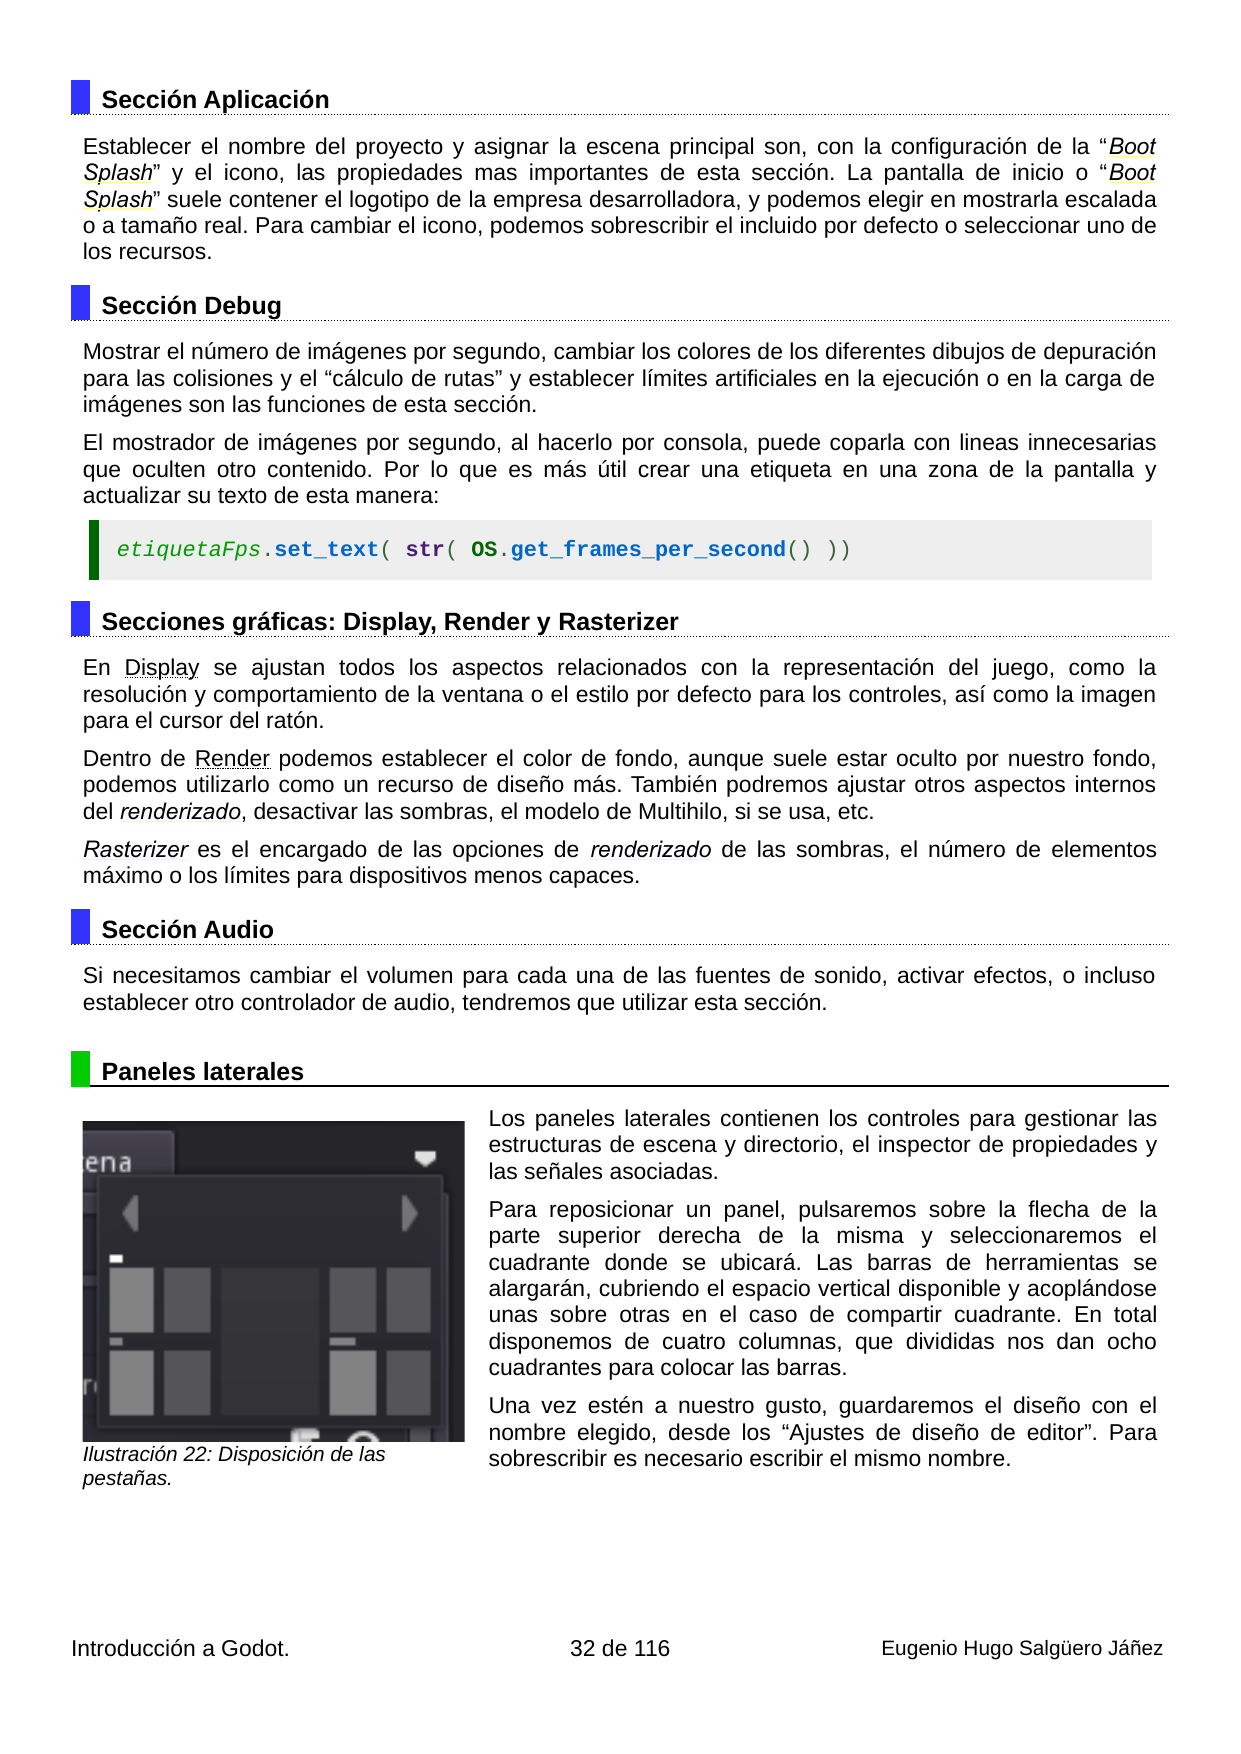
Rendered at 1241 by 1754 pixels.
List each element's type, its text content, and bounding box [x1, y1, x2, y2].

text Ilustración 22: Disposición de las pestañas. [83, 1442, 465, 1489]
text En Display se ajustan todos los aspectos relacionados con la representación del juego, como la resolución y comportamiento de la ventana o el estilo por defecto para los controles, así como la imagen para el cursor del ratón. [83, 654, 1158, 733]
text etiquetaFps.set_text( str( OS.get_frames_per_second() )) [99, 520, 1152, 580]
text Establecer el nombre del proyecto y asignar la escena principal son, con la configuración de la “Boot Splash” y el icono, las propiedades mas importantes de esta sección. La pantalla de inicio o “Boot Splash” suele contener el logotipo de la empresa desarrolladora, y podemos elegir en mostrarla escalada o a tamaño real. Para cambiar el icono, podemos sobrescribir el incluido por defecto o seleccionar uno de los recursos. [83, 133, 1158, 264]
subtitle Sección Debug [90, 285, 1169, 320]
text Dentro de Render podemos establecer el color de fondo, aunque suele estar oculto por nuestro fondo, podemos utilizarlo como un recurso de diseño más. También podremos ajustar otros aspectos internos del renderizado, desactivar las sombras, el modelo de Multihilo, si se usa, etc. [83, 745, 1158, 824]
subtitle Secciones gráficas: Display, Render y Rasterizer [90, 601, 1169, 636]
subtitle Paneles laterales [90, 1051, 1169, 1085]
text Rasterizer es el encargado de las opciones de renderizado de las sombras, el número de elementos máximo o los límites para dispositivos menos capaces. [83, 836, 1158, 889]
text Si necesitamos cambiar el volumen para cada una de las fuentes de sonido, activar efectos, o incluso establecer otro controlador de audio, tendremos que utilizar esta sección. [83, 962, 1158, 1015]
text Los paneles laterales contienen los controles para gestionar las estructuras de escena y directorio, el inspector de propiedades y las señales asociadas. [83, 1105, 1158, 1184]
text Mostrar el número de imágenes por segundo, cambiar los colores de los diferentes dibujos de depuración para las colisiones y el “cálculo de rutas” y establecer límites artificiales en la ejecución o en la carga de imágenes son las funciones de esta sección. [83, 338, 1158, 417]
text [83, 1489, 465, 1503]
picture [82, 1121, 465, 1442]
subtitle Sección Audio [90, 909, 1169, 944]
text Para reposicionar un panel, pulsaremos sobre la flecha de la parte superior derecha de la misma y seleccionaremos el cuadrante donde se ubicará. Las barras de herramientas se alargarán, cubriendo el espacio vertical disponible y acoplándose unas sobre otras en el caso de compartir cuadrante. En total disponemos de cuatro columnas, que divididas nos dan ocho cuadrantes para colocar las barras. [465, 1196, 1158, 1381]
text Una vez estén a nuestro gusto, guardaremos el diseño con el nombre elegido, desde los “Ajustes de diseño de editor”. Para sobrescribir es necesario escribir el mismo nombre. [465, 1392, 1158, 1471]
subtitle Sección Aplicación [71, 79, 1169, 114]
text El mostrador de imágenes por segundo, al hacerlo por consola, puede coparla con lineas innecesarias que oculten otro contenido. Por lo que es más útil crear una etiqueta en una zona de la pantalla y actualizar su texto de esta manera: [83, 429, 1158, 508]
